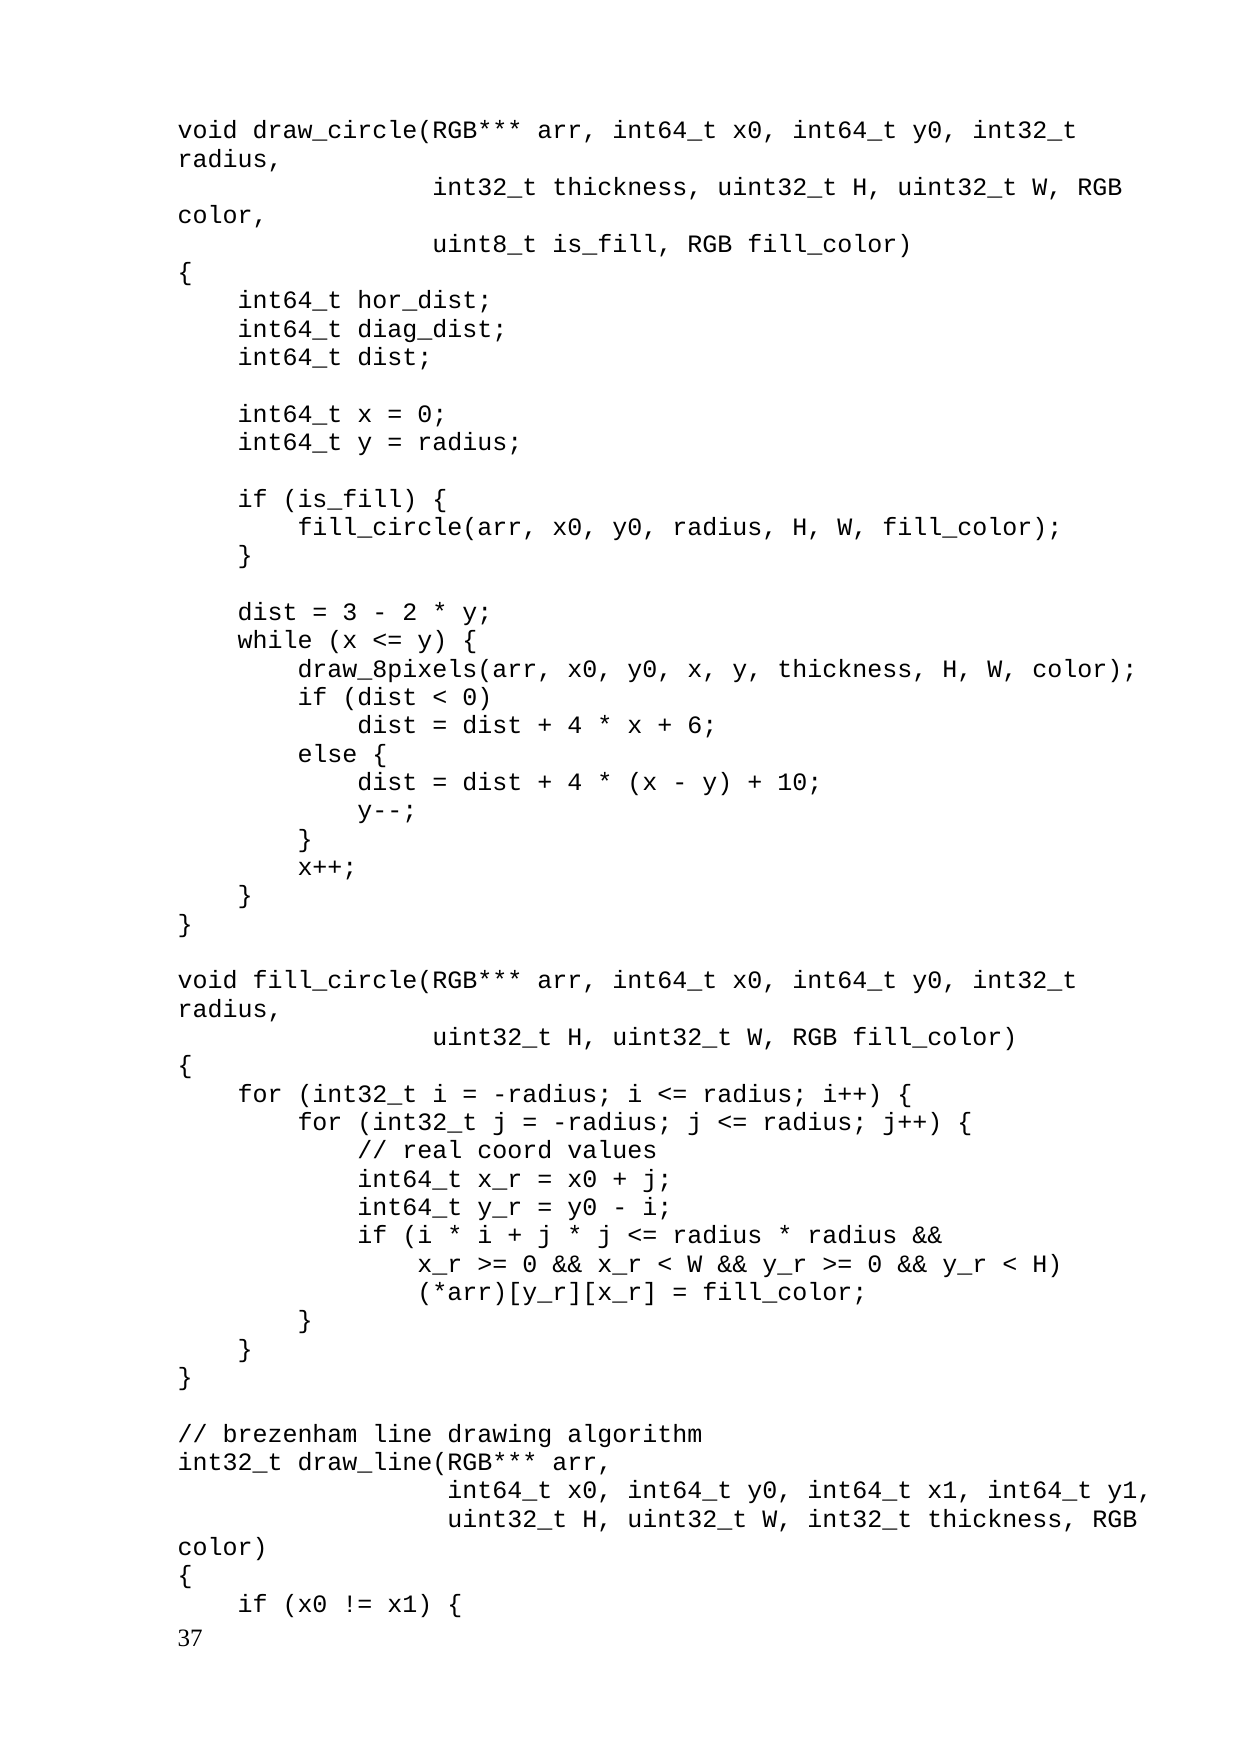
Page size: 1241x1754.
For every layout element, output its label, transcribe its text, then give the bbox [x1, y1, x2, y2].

text if (is_fill) { [177, 486, 1181, 515]
text uint32_t H, uint32_t W, int32_t thickness, RGB color) [177, 1506, 1181, 1563]
text dist = dist + 4 * x + 6; [177, 713, 1181, 741]
text int64_t hor_dist; [177, 288, 1181, 316]
text { [177, 260, 1181, 288]
text } [177, 1336, 1181, 1365]
text int32_t draw_line(RGB*** arr, [177, 1450, 1181, 1478]
text } [177, 826, 1181, 855]
text (*arr)[y_r][x_r] = fill_color; [177, 1280, 1181, 1308]
text int32_t thickness, uint32_t H, uint32_t W, RGB color, [177, 175, 1181, 231]
text for (int32_t i = -radius; i <= radius; i++) { [177, 1081, 1181, 1110]
text uint8_t is_fill, RGB fill_color) [177, 231, 1181, 260]
text int64_t y_r = y0 - i; [177, 1195, 1181, 1223]
text if (i * i + j * j <= radius * radius && [177, 1223, 1181, 1251]
text x_r >= 0 && x_r < W && y_r >= 0 && y_r < H) [177, 1251, 1181, 1280]
text else { [177, 741, 1181, 770]
text x++; [177, 855, 1181, 883]
text } [177, 911, 1181, 940]
text void fill_circle(RGB*** arr, int64_t x0, int64_t y0, int32_t radius, [177, 968, 1181, 1025]
text int64_t x0, int64_t y0, int64_t x1, int64_t y1, [177, 1478, 1181, 1506]
text { [177, 1053, 1181, 1081]
text if (dist < 0) [177, 685, 1181, 713]
text dist = dist + 4 * (x - y) + 10; [177, 770, 1181, 798]
text dist = 3 - 2 * y; [177, 600, 1181, 628]
text // brezenham line drawing algorithm [177, 1421, 1181, 1450]
text } [177, 1365, 1181, 1393]
text int64_t y = radius; [177, 430, 1181, 458]
text void draw_circle(RGB*** arr, int64_t x0, int64_t y0, int32_t radius, [177, 118, 1181, 175]
text int64_t diag_dist; [177, 316, 1181, 345]
text y--; [177, 798, 1181, 826]
text int64_t x = 0; [177, 401, 1181, 430]
text int64_t dist; [177, 345, 1181, 373]
text if (x0 != x1) { [177, 1591, 1181, 1620]
text draw_8pixels(arr, x0, y0, x, y, thickness, H, W, color); [177, 656, 1181, 685]
text } [177, 883, 1181, 911]
text // real coord values [177, 1138, 1181, 1166]
text } [177, 1308, 1181, 1336]
text int64_t x_r = x0 + j; [177, 1166, 1181, 1195]
text { [177, 1563, 1181, 1591]
text while (x <= y) { [177, 628, 1181, 656]
text for (int32_t j = -radius; j <= radius; j++) { [177, 1110, 1181, 1138]
text fill_circle(arr, x0, y0, radius, H, W, fill_color); [177, 515, 1181, 543]
text } [177, 543, 1181, 571]
text uint32_t H, uint32_t W, RGB fill_color) [177, 1025, 1181, 1053]
